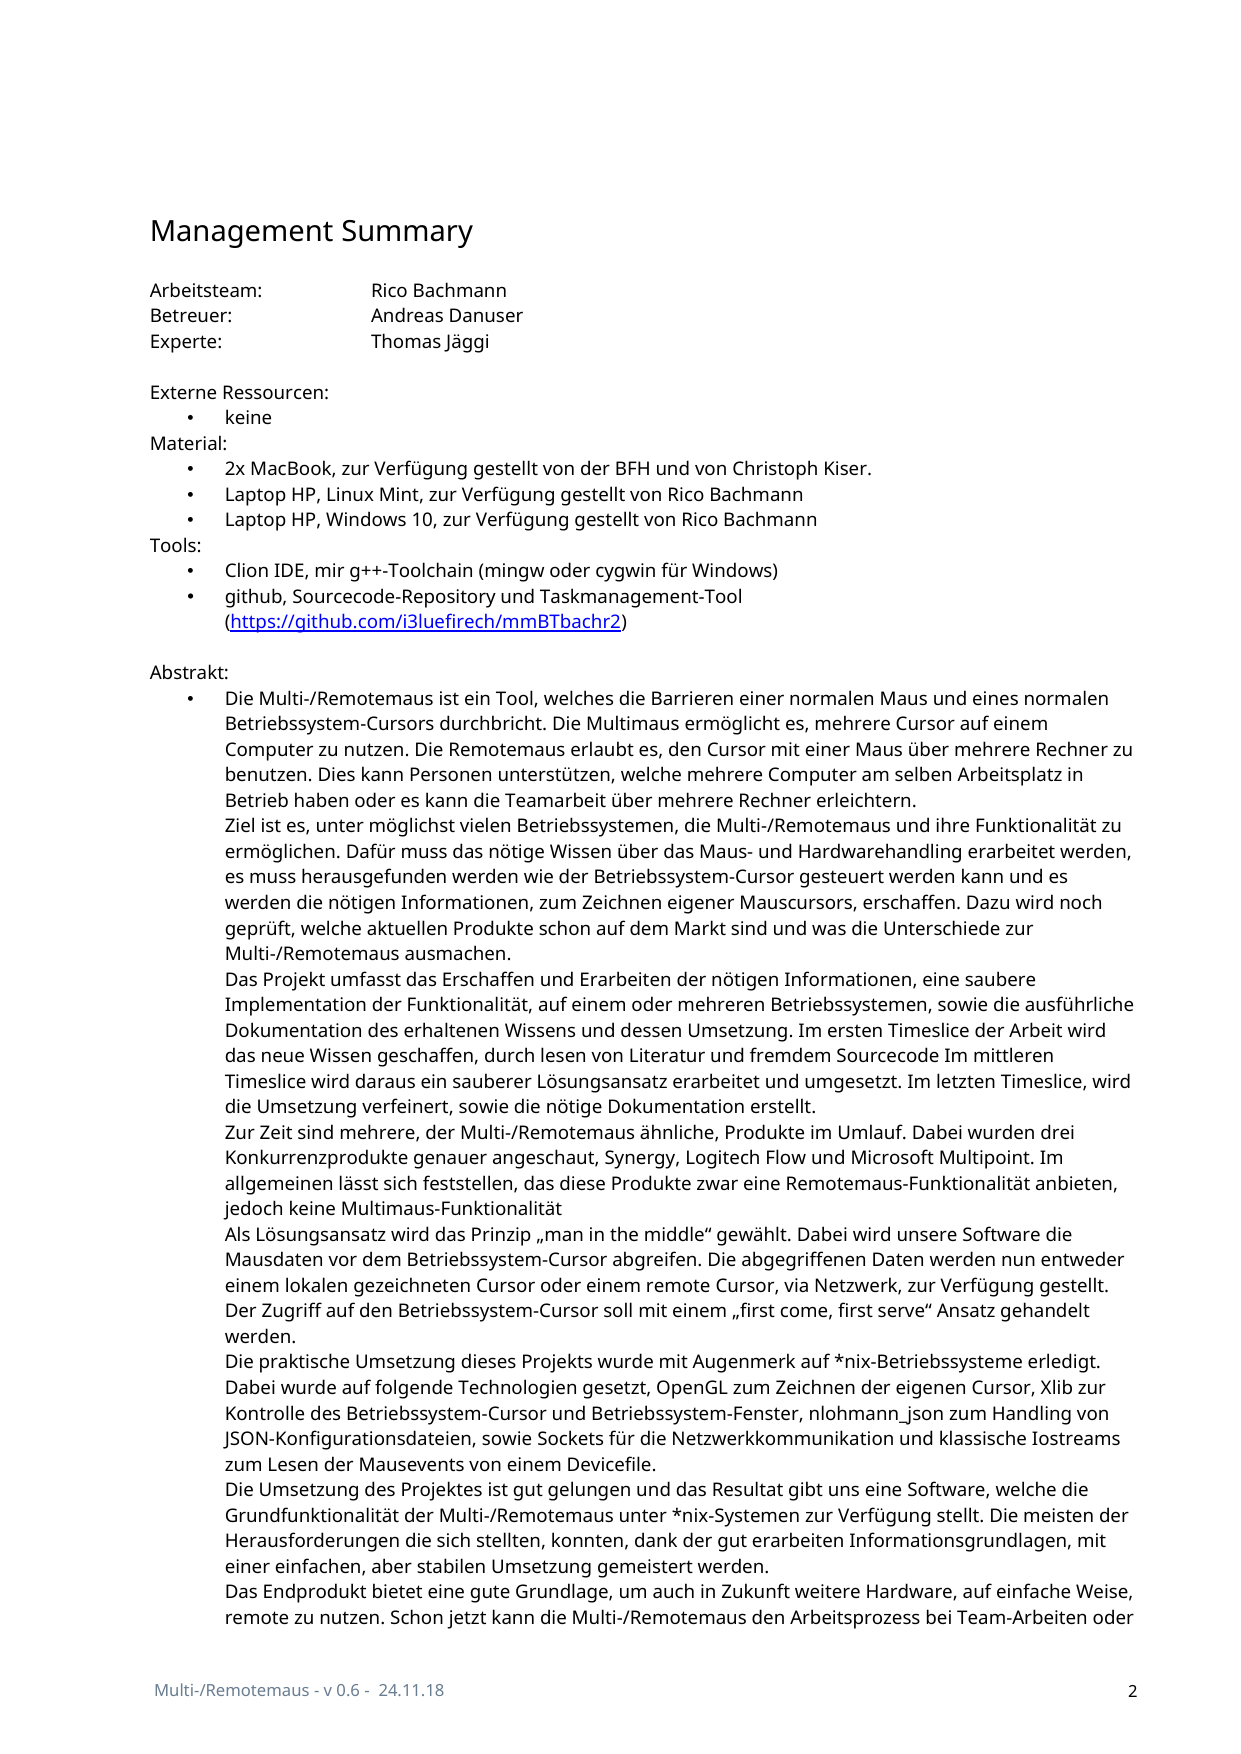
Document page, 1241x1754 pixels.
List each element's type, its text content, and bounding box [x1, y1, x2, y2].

list 2x MacBook, zur Verfügung gestellt von der BFH und von Christoph Kiser. [187, 456, 1136, 481]
text Betreuer: Andreas Danuser [149, 302, 1136, 328]
text Arbeitsteam: Rico Bachmann [149, 277, 1136, 302]
list Laptop HP, Windows 10, zur Verfügung gestellt von Rico Bachmann [187, 507, 1136, 532]
list Laptop HP, Linux Mint, zur Verfügung gestellt von Rico Bachmann [187, 481, 1136, 507]
text Tools: [149, 532, 1136, 558]
list Die Multi-/Remotemaus ist ein Tool, welches die Barrieren einer normalen Maus und eines normalen Betriebssystem-Cursors durchbricht. Die Multimaus ermöglicht es, mehrere Cursor auf einem Computer zu nutzen. Die Remotemaus erlaubt es, den Cursor mit einer Maus über mehrere Rechner zu benutzen. Dies kann Personen unterstützen, welche mehrere Computer am selben Arbeitsplatz in Betrieb haben oder es kann die Teamarbeit über mehrere Rechner erleichtern. Ziel ist es, unter möglichst vielen Betriebssystemen, die Multi-/Remotemaus und ihre Funktionalität zu ermöglichen. Dafür muss das nötige Wissen über das Maus- und Hardwarehandling erarbeitet werden, es muss herausgefunden werden wie der Betriebssystem-Cursor gesteuert werden kann und es werden die nötigen Informationen, zum Zeichnen eigener Mauscursors, erschaffen. Dazu wird noch geprüft, welche aktuellen Produkte schon auf dem Markt sind und was die Unterschiede zur Multi-/Remotemaus ausmachen. Das Projekt umfasst das Erschaffen und Erarbeiten der nötigen Informationen, eine saubere Implementation der Funktionalität, auf einem oder mehreren Betriebssystemen, sowie die ausführliche Dokumentation des erhaltenen Wissens und dessen Umsetzung. Im ersten Timeslice der Arbeit wird das neue Wissen geschaffen, durch lesen von Literatur und fremdem Sourcecode Im mittleren Timeslice wird daraus ein sauberer Lösungsansatz erarbeitet und umgesetzt. Im letzten Timeslice, wird die Umsetzung verfeinert, sowie die nötige Dokumentation erstellt. Zur Zeit sind mehrere, der Multi-/Remotemaus ähnliche, Produkte im Umlauf. Dabei wurden drei Konkurrenzprodukte genauer angeschaut, Synergy, Logitech Flow und Microsoft Multipoint. Im allgemeinen lässt sich feststellen, das diese Produkte zwar eine Remotemaus-Funktionalität anbieten, jedoch keine Multimaus-Funktionalität Als Lösungsansatz wird das Prinzip „man in the middle“ gewählt. Dabei wird unsere Software die Mausdaten vor dem Betriebssystem-Cursor abgreifen. Die abgegriffenen Daten werden nun entweder einem lokalen gezeichneten Cursor oder einem remote Cursor, via Netzwerk, zur Verfügung gestellt. Der Zugriff auf den Betriebssystem-Cursor soll mit einem „first come, first serve“ Ansatz gehandelt werden. Die praktische Umsetzung dieses Projekts wurde mit Augenmerk auf *nix-Betriebssysteme erledigt. Dabei wurde auf folgende Technologien gesetzt, OpenGL zum Zeichnen der eigenen Cursor, Xlib zur Kontrolle des Betriebssystem-Cursor und Betriebssystem-Fenster, nlohmann_json zum Handling von JSON-Konfigurationsdateien, sowie Sockets für die Netzwerkkommunikation und klassische Iostreams zum Lesen der Mausevents von einem Devicefile. Die Umsetzung des Projektes ist gut gelungen und das Resultat gibt uns eine Software, welche die Grundfunktionalität der Multi-/Remotemaus unter *nix-Systemen zur Verfügung stellt. Die meisten der Herausforderungen die sich stellten, konnten, dank der gut erarbeiten Informationsgrundlagen, mit einer einfachen, aber stabilen Umsetzung gemeistert werden. Das Endprodukt bietet eine gute Grundlage, um auch in Zukunft weitere Hardware, auf einfache Weise, remote zu nutzen. Schon jetzt kann die Multi-/Remotemaus den Arbeitsprozess bei Team-Arbeiten oder [187, 685, 1136, 1629]
list Clion IDE, mir g++-Toolchain (mingw oder cygwin für Windows) [187, 558, 1136, 583]
list keine [187, 404, 1136, 430]
text Experte: Thomas Jäggi [149, 328, 1136, 379]
text Abstrakt: [149, 660, 1136, 685]
text Management Summary [149, 210, 1136, 250]
list github, Sourcecode-Repository und Taskmanagement-Tool (https://github.com/i3luefirech/mmBTbachr2) [187, 583, 1136, 634]
text Externe Ressourcen: [149, 379, 1136, 404]
text Material: [149, 430, 1136, 456]
